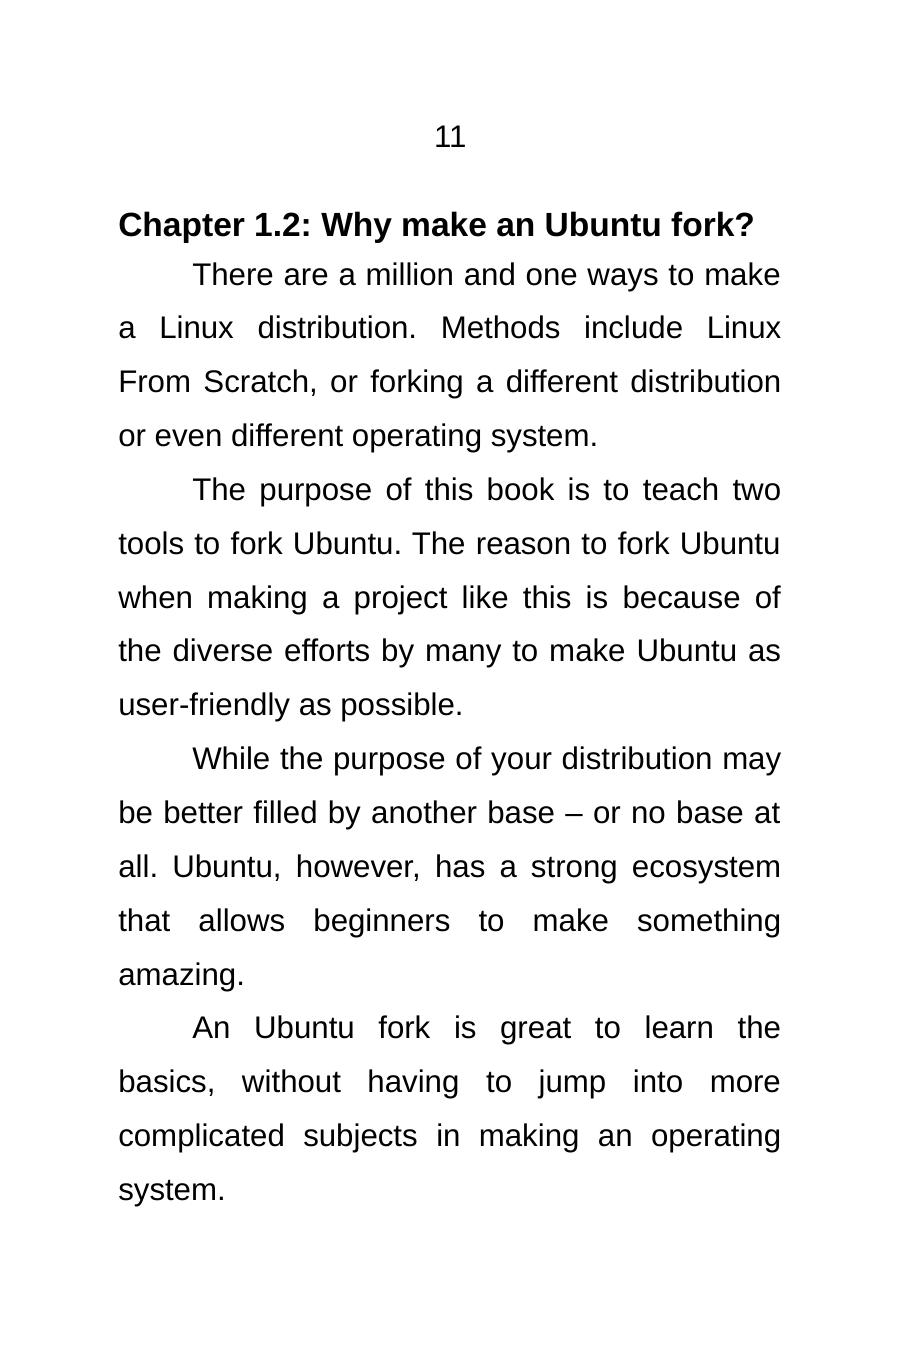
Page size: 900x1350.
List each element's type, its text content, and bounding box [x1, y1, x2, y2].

subtitle Chapter 1.2: Why make an Ubuntu fork? [118, 204, 782, 243]
text The purpose of this book is to teach two tools to fork Ubuntu. The reason to fork Ubuntu when making a project like this is because of the diverse efforts by many to make Ubuntu as user-friendly as possible. [118, 471, 782, 722]
text An Ubuntu fork is great to learn the basics, without having to jump into more complicated subjects in making an operating system. [118, 1009, 782, 1207]
text While the purpose of your distribution may be better filled by another base – or no base at all. Ubuntu, however, has a strong ecosystem that allows beginners to make something amazing. [118, 740, 782, 992]
text There are a million and one ways to make a Linux distribution. Methods include Linux From Scratch, or forking a different distribution or even different operating system. [118, 256, 782, 453]
